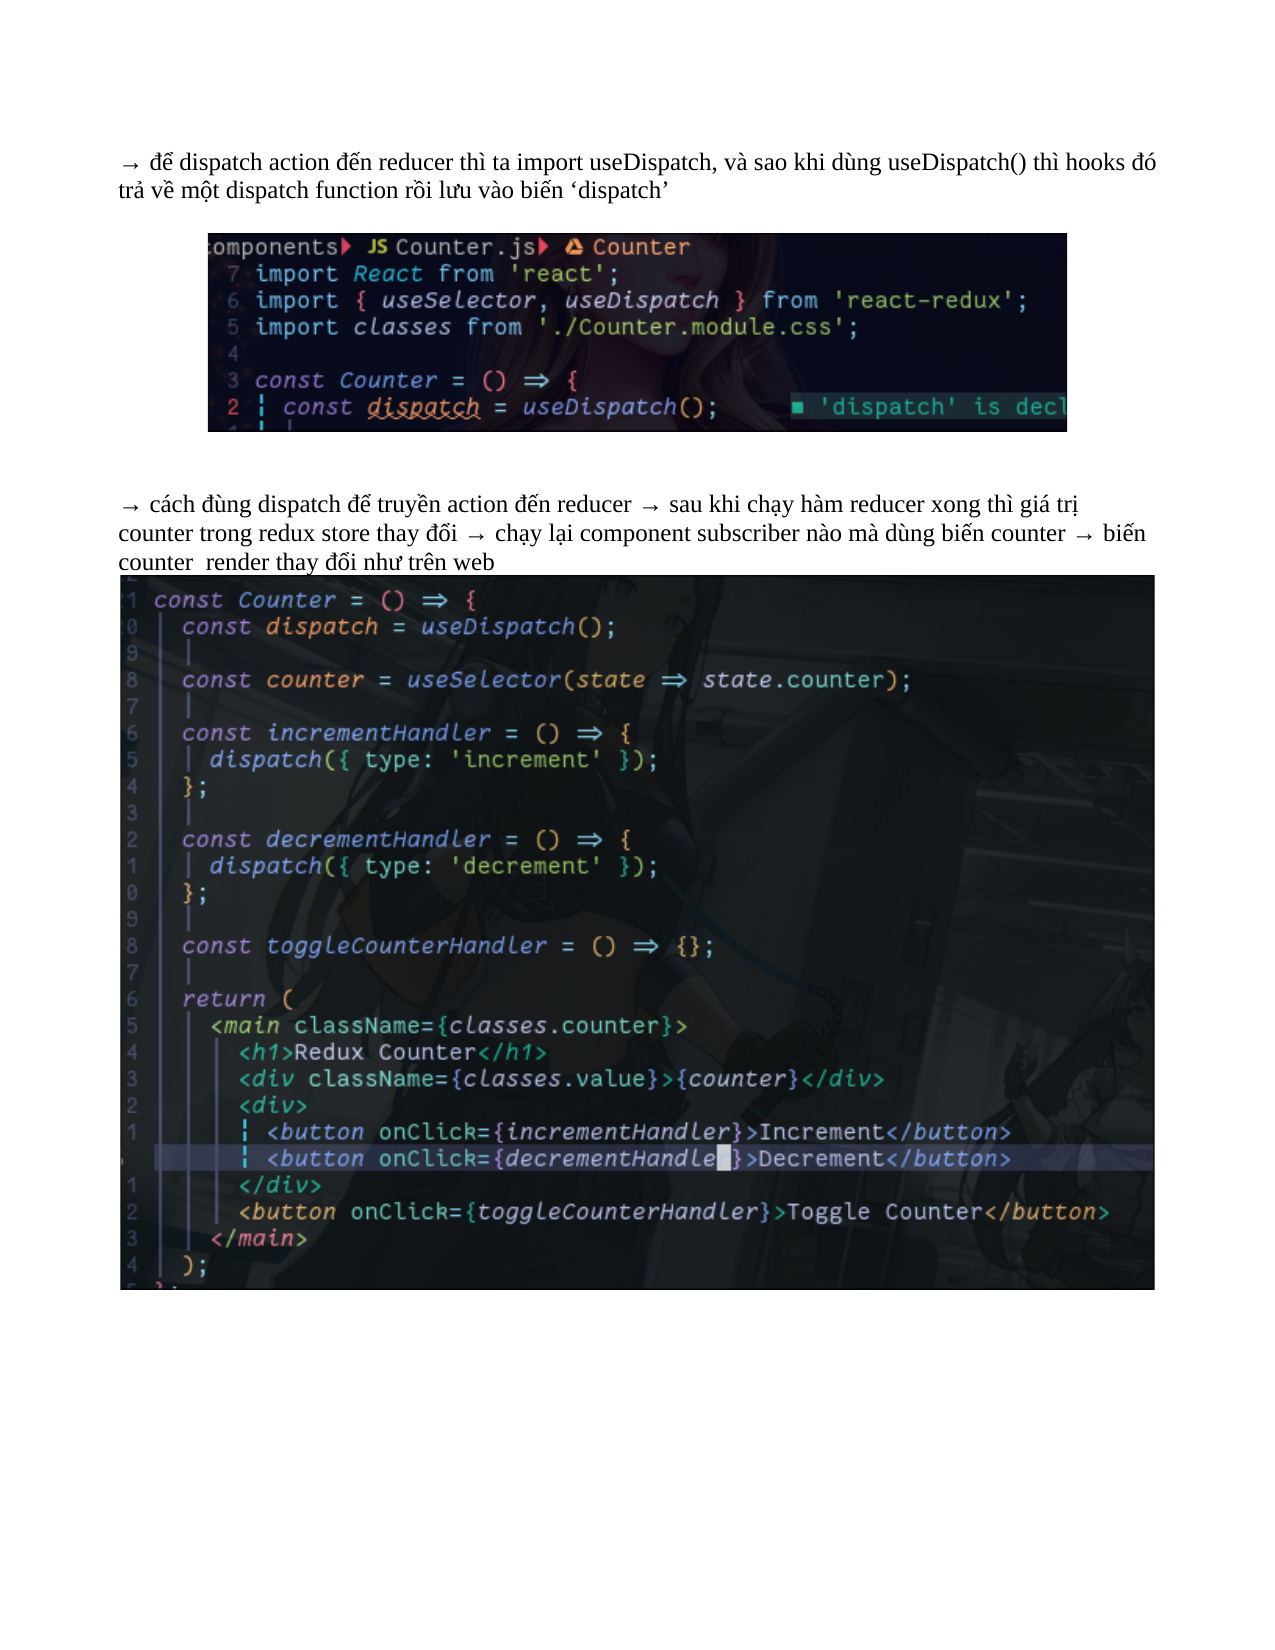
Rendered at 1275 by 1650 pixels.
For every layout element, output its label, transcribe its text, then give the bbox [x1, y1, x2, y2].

text → cách đùng dispatch để truyền action đến reducer → sau khi chạy hàm reducer xong thì giá trị counter trong redux store thay đổi → chạy lại component subscriber nào mà dùng biến counter → biến counter render thay đổi như trên web [118, 489, 1157, 575]
picture [120, 575, 1155, 1290]
picture [207, 233, 1068, 432]
text → để dispatch action đến reducer thì ta import useDispatch, và sao khi dùng useDispatch() thì hooks đó trả về một dispatch function rồi lưu vào biến ‘dispatch’ [118, 147, 1157, 204]
